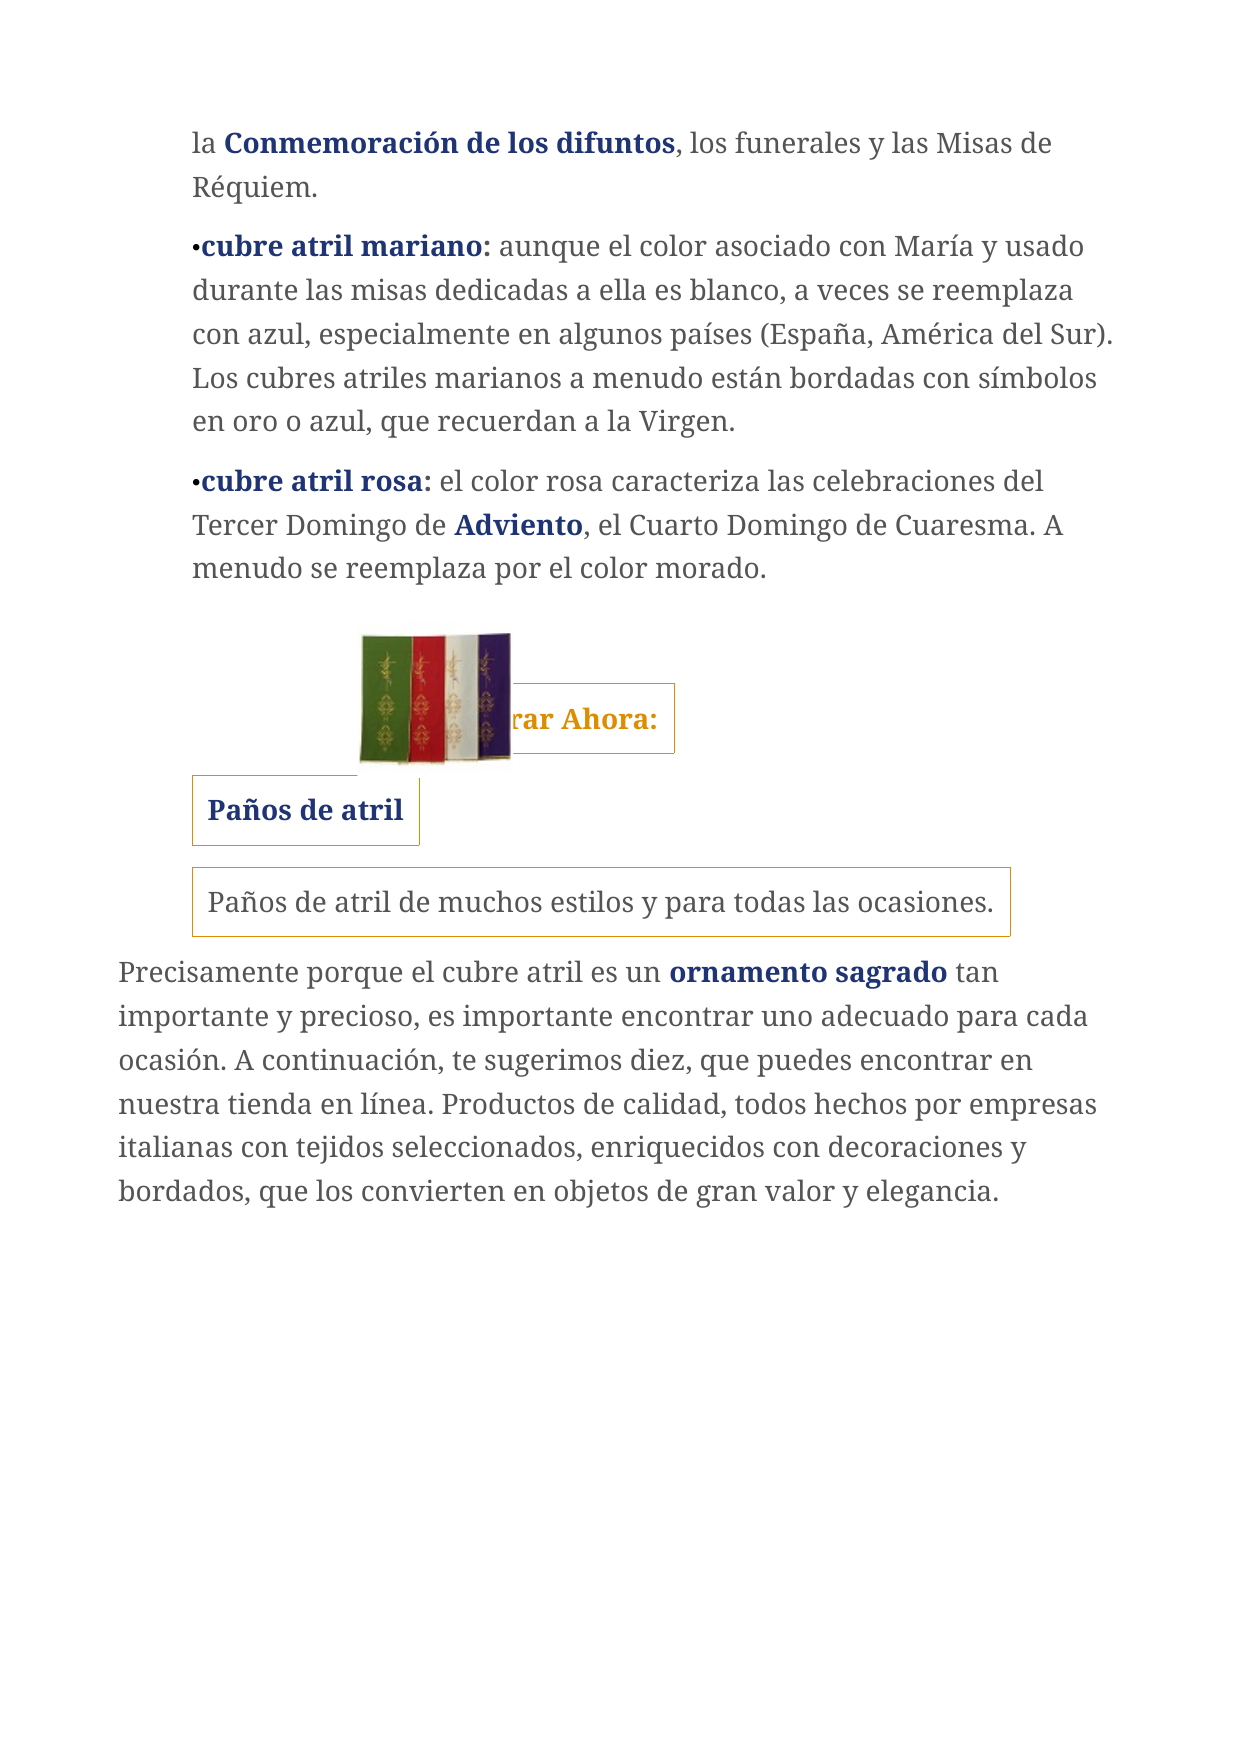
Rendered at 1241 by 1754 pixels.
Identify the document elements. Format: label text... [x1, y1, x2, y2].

picture [357, 621, 514, 778]
list [118, 775, 192, 845]
list cubre atril mariano: aunque el color asociado con María y usado durante las misas dedicadas a ella es blanco, a veces se reemplaza con azul, especialmente en algunos países (España, América del Sur). Los cubres atriles marianos a menudo están bordadas con símbolos en oro o azul, que recuerdan a la Virgen. [118, 221, 1122, 440]
text Precisamente porque el cubre atril es un ornamento sagrado tan importante y precioso, es importante encontrar uno adecuado para cada ocasión. A continuación, te sugerimos diez, que puedes encontrar en nuestra tienda en línea. Productos de calidad, todos hechos por empresas italianas con tejidos seleccionados, enriquecidos con decoraciones y bordados, que los convierten en objetos de gran valor y elegancia. [118, 947, 1122, 1210]
list cubre atril rosa: el color rosa caracteriza las celebraciones del Tercer Domingo de Adviento, el Cuarto Domingo de Cuaresma. A menudo se reemplaza por el color morado. [118, 456, 1122, 587]
list [118, 867, 192, 936]
list la Conmemoración de los difuntos, los funerales y las Misas de Réquiem. [118, 118, 1122, 206]
list [420, 775, 1122, 845]
list Paños de atril de muchos estilos y para todas las ocasiones. [193, 868, 1010, 936]
list Paños de atril [193, 776, 419, 845]
list Comprar Ahora: [337, 613, 903, 753]
list [1011, 867, 1122, 936]
